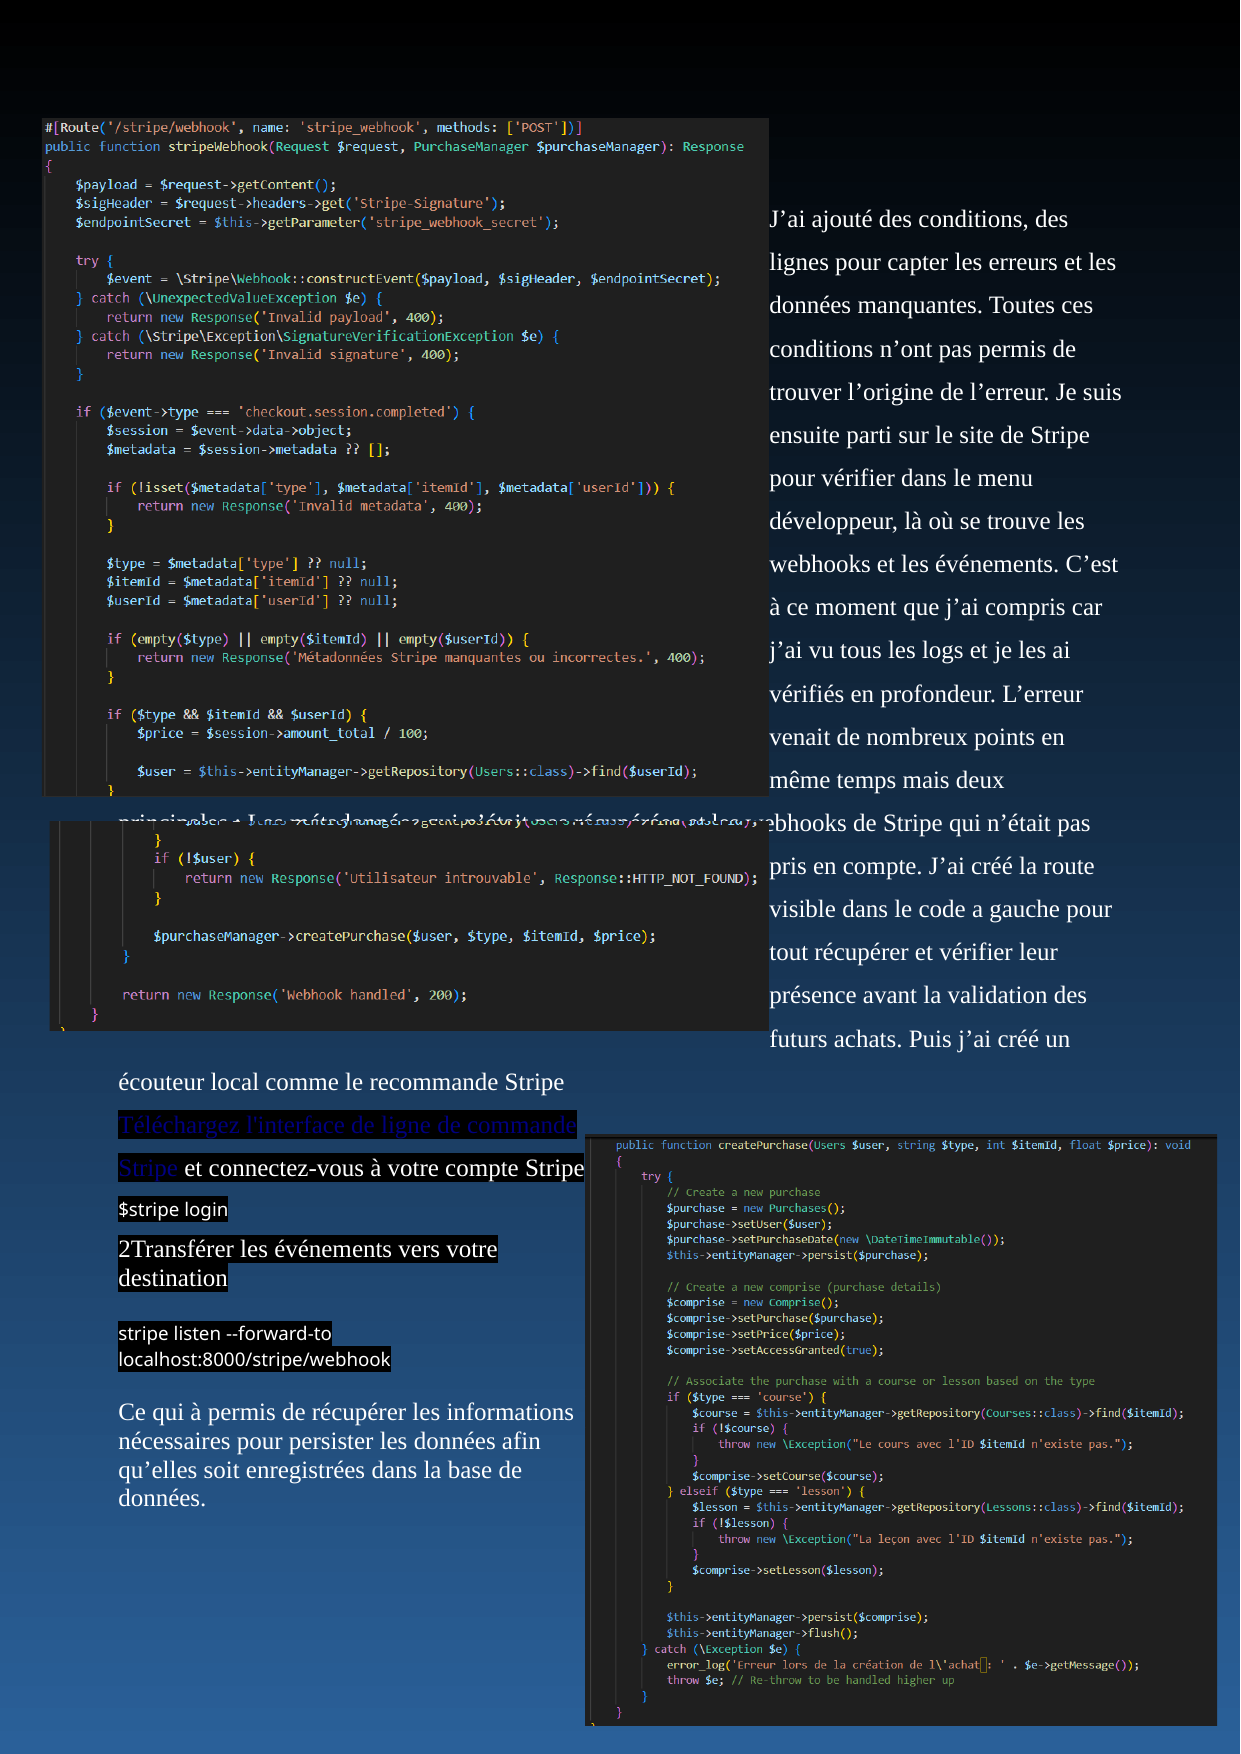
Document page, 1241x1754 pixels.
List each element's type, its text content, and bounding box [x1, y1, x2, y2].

picture [585, 1134, 1218, 1726]
text stripe listen --forward-to localhost:8000/stripe/webhook [118, 1321, 585, 1372]
text Téléchargez l'interface de ligne de commande Stripe et connectez-vous à votre compte Stripe [118, 1110, 1122, 1182]
text principales : Les métadonnées qui n’était pas récupérées et les webhooks de Stripe qui n’était pas pris en compte. J’ai créé la route visible dans le code a gauche pour tout récupérer et vérifier leur présence avant la validation des futurs achats. Puis j’ai créé un écouteur local comme le recommande Stripe [118, 808, 1122, 1096]
text Ce qui à permis de récupérer les informations nécessaires pour persister les données afin qu’elles soit enregistrées dans la base de données. [118, 1397, 585, 1512]
picture [41, 118, 769, 797]
text $stripe login [118, 1196, 585, 1222]
picture [49, 821, 769, 1031]
text 2Transférer les événements vers votre destination [118, 1234, 585, 1292]
text J’ai ajouté des conditions, des lignes pour capter les erreurs et les données manquantes. Toutes ces conditions n’ont pas permis de trouver l’origine de l’erreur. Je suis ensuite parti sur le site de Stripe pour vérifier dans le menu développeur, là où se trouve les webhooks et les événements. C’est à ce moment que j’ai compris car j’ai vu tous les logs et je les ai vérifiés en profondeur. L’erreur venait de nombreux points en même temps mais deux [769, 204, 1122, 794]
